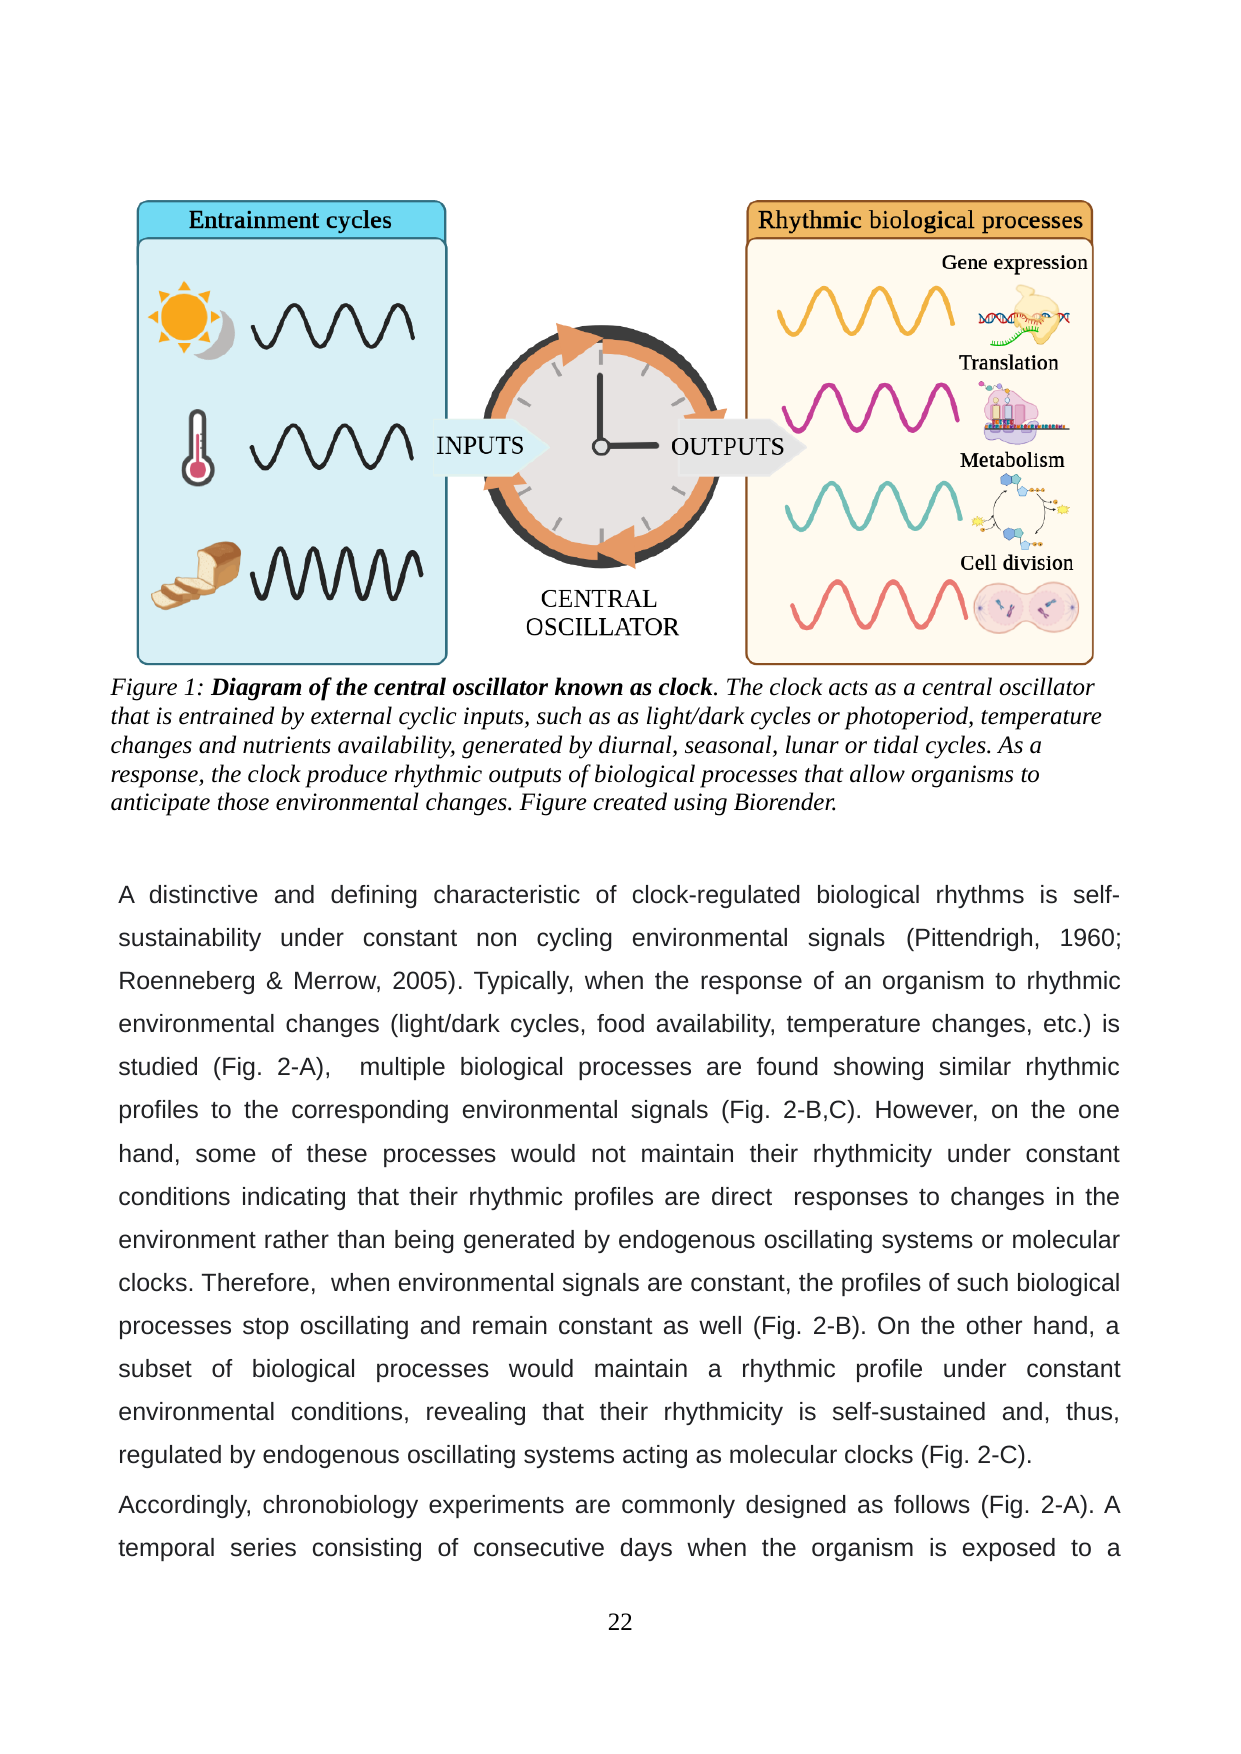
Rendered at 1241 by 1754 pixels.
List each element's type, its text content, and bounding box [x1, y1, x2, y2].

text A distinctive and defining characteristic of clock-regulated biological rhythms is self-sustainability under constant non cycling environmental signals (Pittendrigh, 1960; Roenneberg & Merrow, 2005)⁠. Typically, when the response of an organism to rhythmic environmental changes (light/dark cycles, food availability, temperature changes, etc.) is studied (Fig. 2-A), multiple biological processes are found showing similar rhythmic profiles to the corresponding environmental signals (Fig. 2-B,C). However, on the one hand, some of these processes would not maintain their rhythmicity under constant conditions indicating that their rhythmic profiles are direct responses to changes in the environment rather than being generated by endogenous oscillating systems or molecular clocks. Therefore, when environmental signals are constant, the profiles of such biological processes stop oscillating and remain constant as well (Fig. 2-B). On the other hand, a subset of biological processes would maintain a rhythmic profile under constant environmental conditions, revealing that their rhythmicity is self-sustained and, thus, regulated by endogenous oscillating systems acting as molecular clocks (Fig. 2-C). [118, 880, 1122, 1469]
text Accordingly, chronobiology experiments are commonly designed as follows (Fig. 2-A). A temporal series consisting of consecutive days when the organism is exposed to a [118, 1490, 1122, 1562]
text Figure 1: Diagram of the central oscillator known as clock. The clock acts as a central oscillator that is entrained by external cyclic inputs, such as as light/dark cycles or photoperiod, temperature changes and nutrients availability, generated by diurnal, seasonal, lunar or tidal cycles. As a response, the clock produce rhythmic outputs of biological processes that allow organisms to anticipate those environmental changes. Figure created using Biorender. [110, 673, 1114, 816]
picture [110, 174, 1115, 673]
